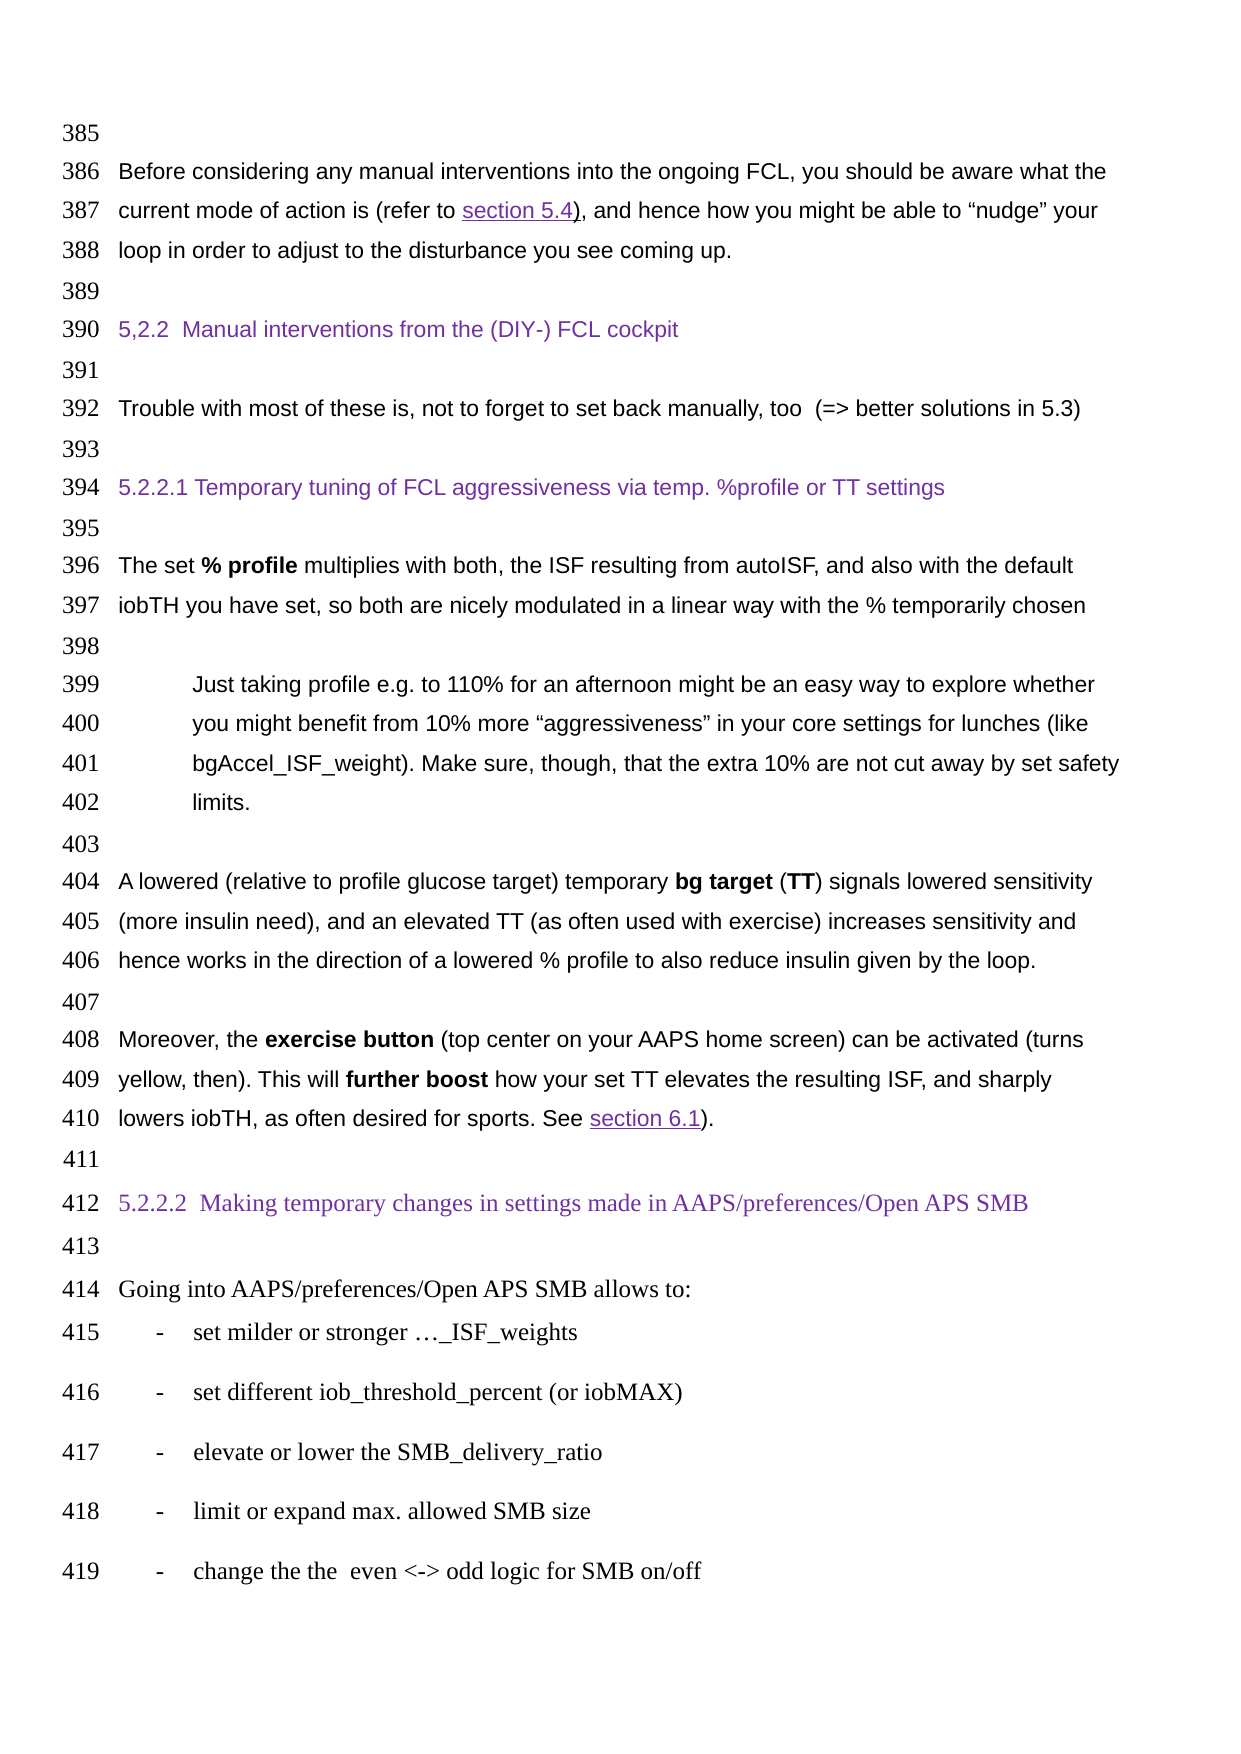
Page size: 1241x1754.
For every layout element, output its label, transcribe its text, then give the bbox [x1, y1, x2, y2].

text 5.2.2.1 Temporary tuning of FCL aggressiveness via temp. %profile or TT settings [118, 473, 1122, 500]
text Just taking profile e.g. to 110% for an afternoon might be an easy way to explore whether you might benefit from 10% more “aggressiveness” in your core settings for lunches (like bgAccel_ISF_weight). Make sure, though, that the extra 10% are not cut away by set safety limits. [192, 671, 1122, 816]
text The set % profile multiplies with both, the ISF resulting from autoISF, and also with the default iobTH you have set, so both are nicely modulated in a linear way with the % temporarily chosen [118, 552, 1122, 618]
text Before considering any manual interventions into the ongoing FCL, you should be aware what the current mode of action is (refer to section 5.4), and hence how you might be able to “nudge” your loop in order to adjust to the disturbance you see coming up. [118, 158, 1122, 263]
text Moreover, the exercise button (top center on your AAPS home screen) can be activated (turns yellow, then). This will further boost how your set TT elevates the resulting ISF, and sharply lowers iobTH, as often desired for sports. See section 6.1). [118, 1026, 1122, 1131]
text A lowered (relative to profile glucose target) temporary bg target (TT) signals lowered sensitivity (more insulin need), and an elevated TT (as often used with exercise) increases sensitivity and hence works in the direction of a lowered % profile to also reduce insulin given by the loop. [118, 868, 1122, 973]
text Going into AAPS/preferences/Open APS SMB allows to: [118, 1274, 1122, 1303]
list set different iob_threshold_percent (or iobMAX) [156, 1377, 1122, 1406]
list elevate or lower the SMB_delivery_ratio [156, 1437, 1122, 1465]
list set milder or stronger …_ISF_weights [156, 1317, 1122, 1346]
text 5.2.2.2 Making temporary changes in settings made in AAPS/preferences/Open APS SMB [118, 1188, 1122, 1216]
text 5,2.2 Manual interventions from the (DIY-) FCL cockpit [118, 316, 1122, 342]
list limit or expand max. allowed SMB size [156, 1496, 1122, 1525]
list change the the even <-> odd logic for SMB on/off [156, 1556, 1122, 1585]
text Trouble with most of these is, not to forget to set back manually, too (=> better solutions in 5.3) [118, 394, 1122, 421]
